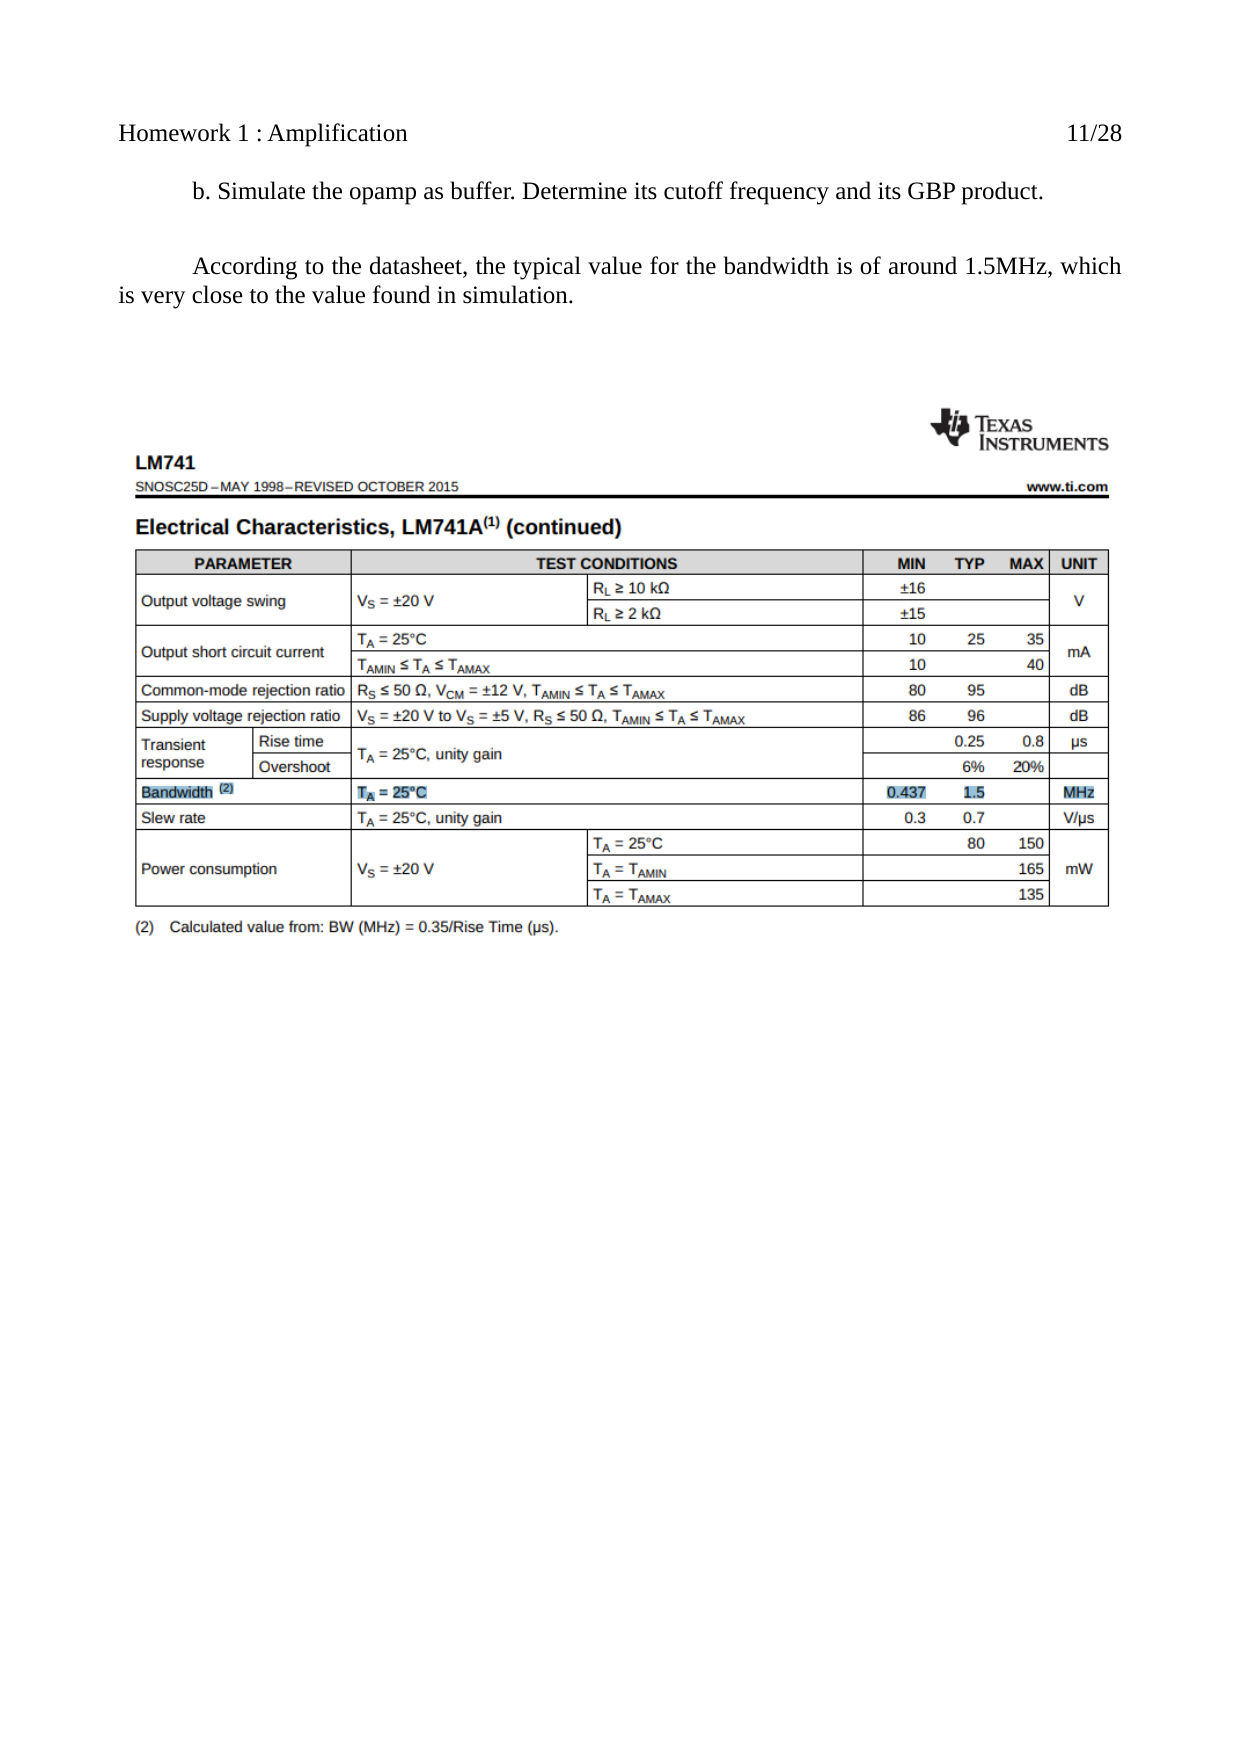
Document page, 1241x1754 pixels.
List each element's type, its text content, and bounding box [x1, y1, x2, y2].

text According to the datasheet, the typical value for the bandwidth is of around 1.5MHz, which is very close to the value found in simulation. [118, 251, 1122, 309]
picture [118, 388, 1123, 945]
text b. Simulate the opamp as buffer. Determine its cutoff frequency and its GBP product. [118, 176, 1122, 205]
